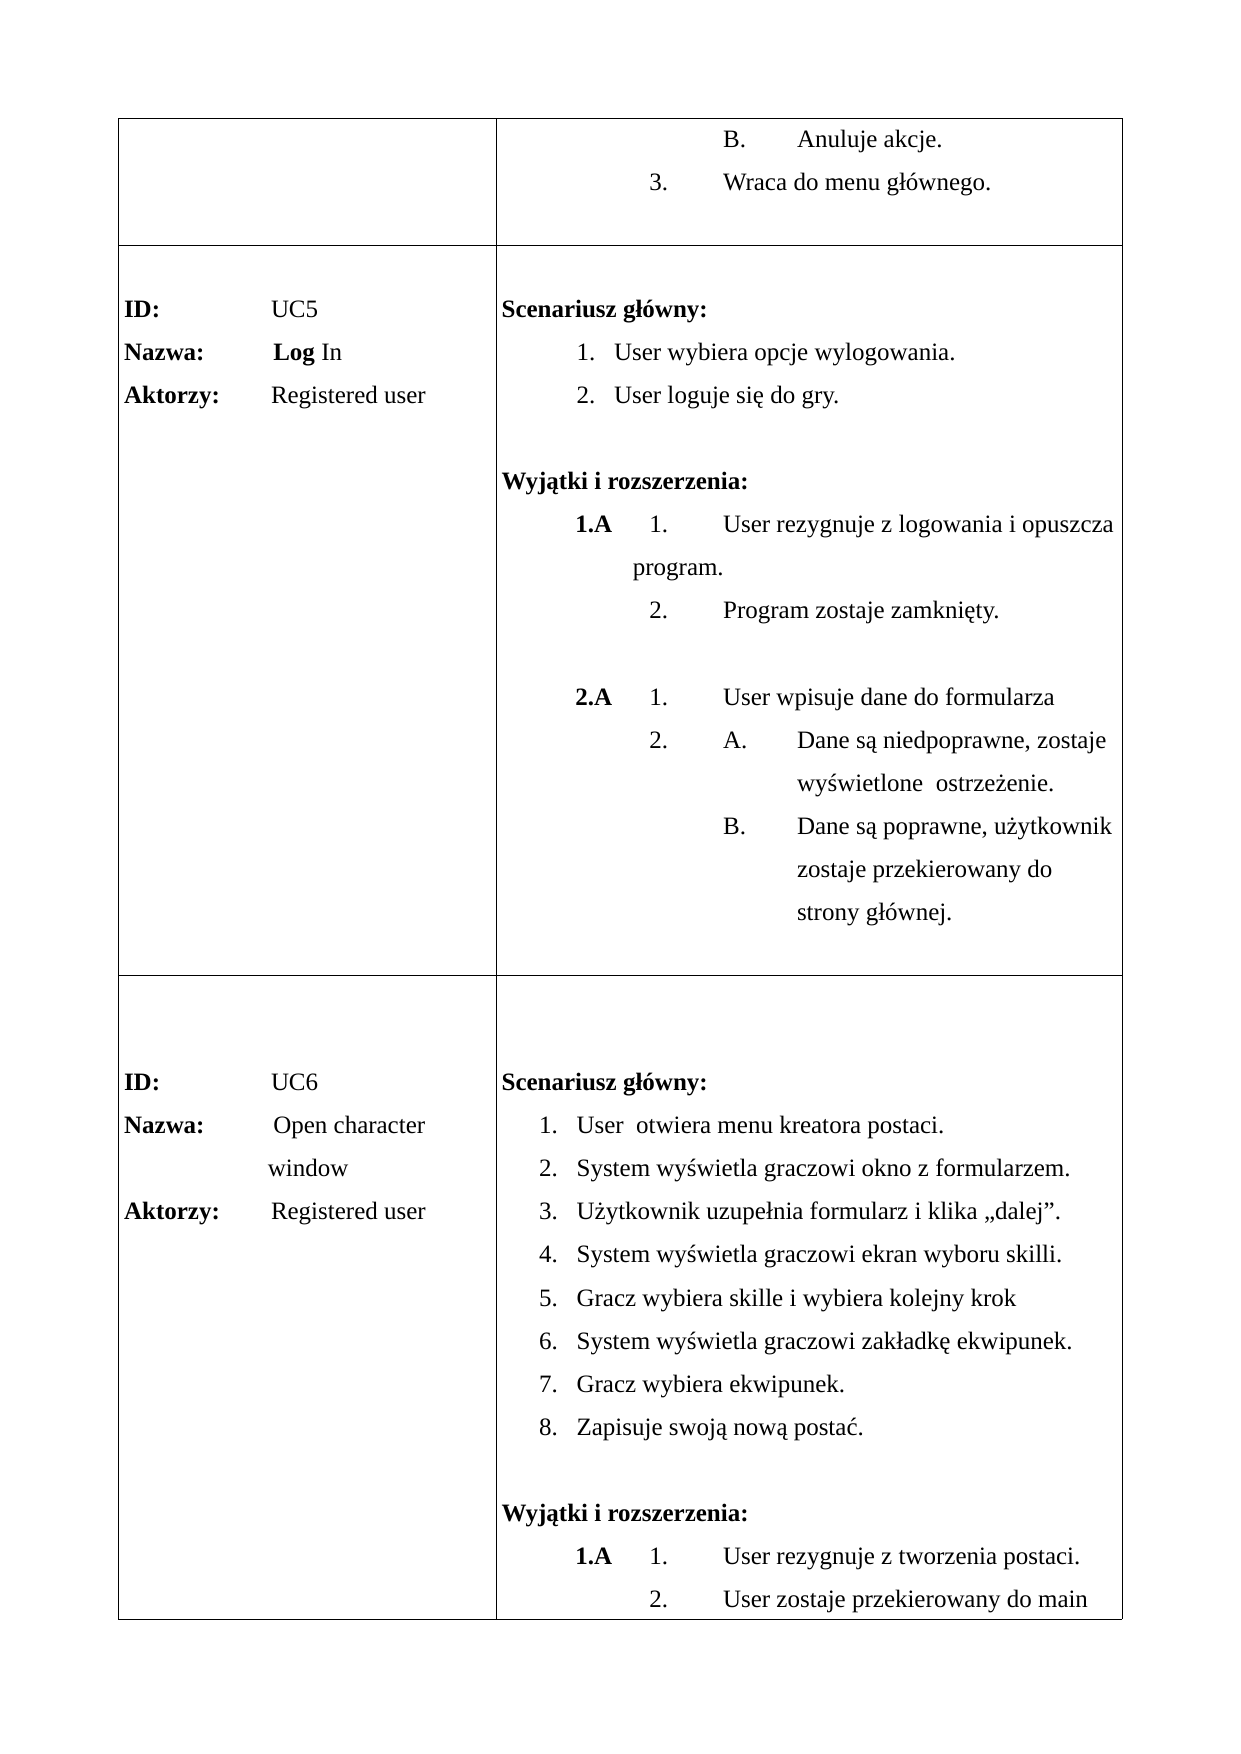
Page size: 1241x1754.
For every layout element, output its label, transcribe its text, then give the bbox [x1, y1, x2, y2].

table_cell B. Anuluje akcje. 3. Wraca do menu głównego. [497, 119, 1122, 245]
table_cell Scenariusz główny: User otwiera menu kreatora postaci. System wyświetla graczowi okno z formularzem. Użytkownik uzupełnia formularz i klika „dalej”. System wyświetla graczowi ekran wyboru skilli. Gracz wybiera skille i wybiera kolejny krok System wyświetla graczowi zakładkę ekwipunek. Gracz wybiera ekwipunek. Zapisuje swoją nową postać. Wyjątki i rozszerzenia: 1.A 1. User rezygnuje z tworzenia postaci. 2. User zostaje przekierowany do main menu. 2.A 1. User nie wykorzystuje wszystkich punktów statystyk. 2. System wyświetla ostrzeżenie o tym. 8.A 1. User rezygnuje z tworzenia postaci. 2. User zostaje przekierowany do main menu. [497, 976, 1122, 1619]
table_cell Scenariusz główny: User wybiera opcje wylogowania. User loguje się do gry. Wyjątki i rozszerzenia: 1.A 1. User rezygnuje z logowania i opuszcza program. 2. Program zostaje zamknięty. 2.A 1. User wpisuje dane do formularza 2. A. Dane są niedpoprawne, zostaje wyświetlone ostrzeżenie. B. Dane są poprawne, użytkownik zostaje przekierowany do strony głównej. [497, 246, 1122, 975]
table_cell ID: UC5 Nazwa: Log In Aktorzy: Registered user [119, 246, 496, 975]
table_cell [119, 119, 496, 245]
table_cell ID: UC6 Nazwa: Open character window Aktorzy: Registered user [119, 976, 496, 1619]
